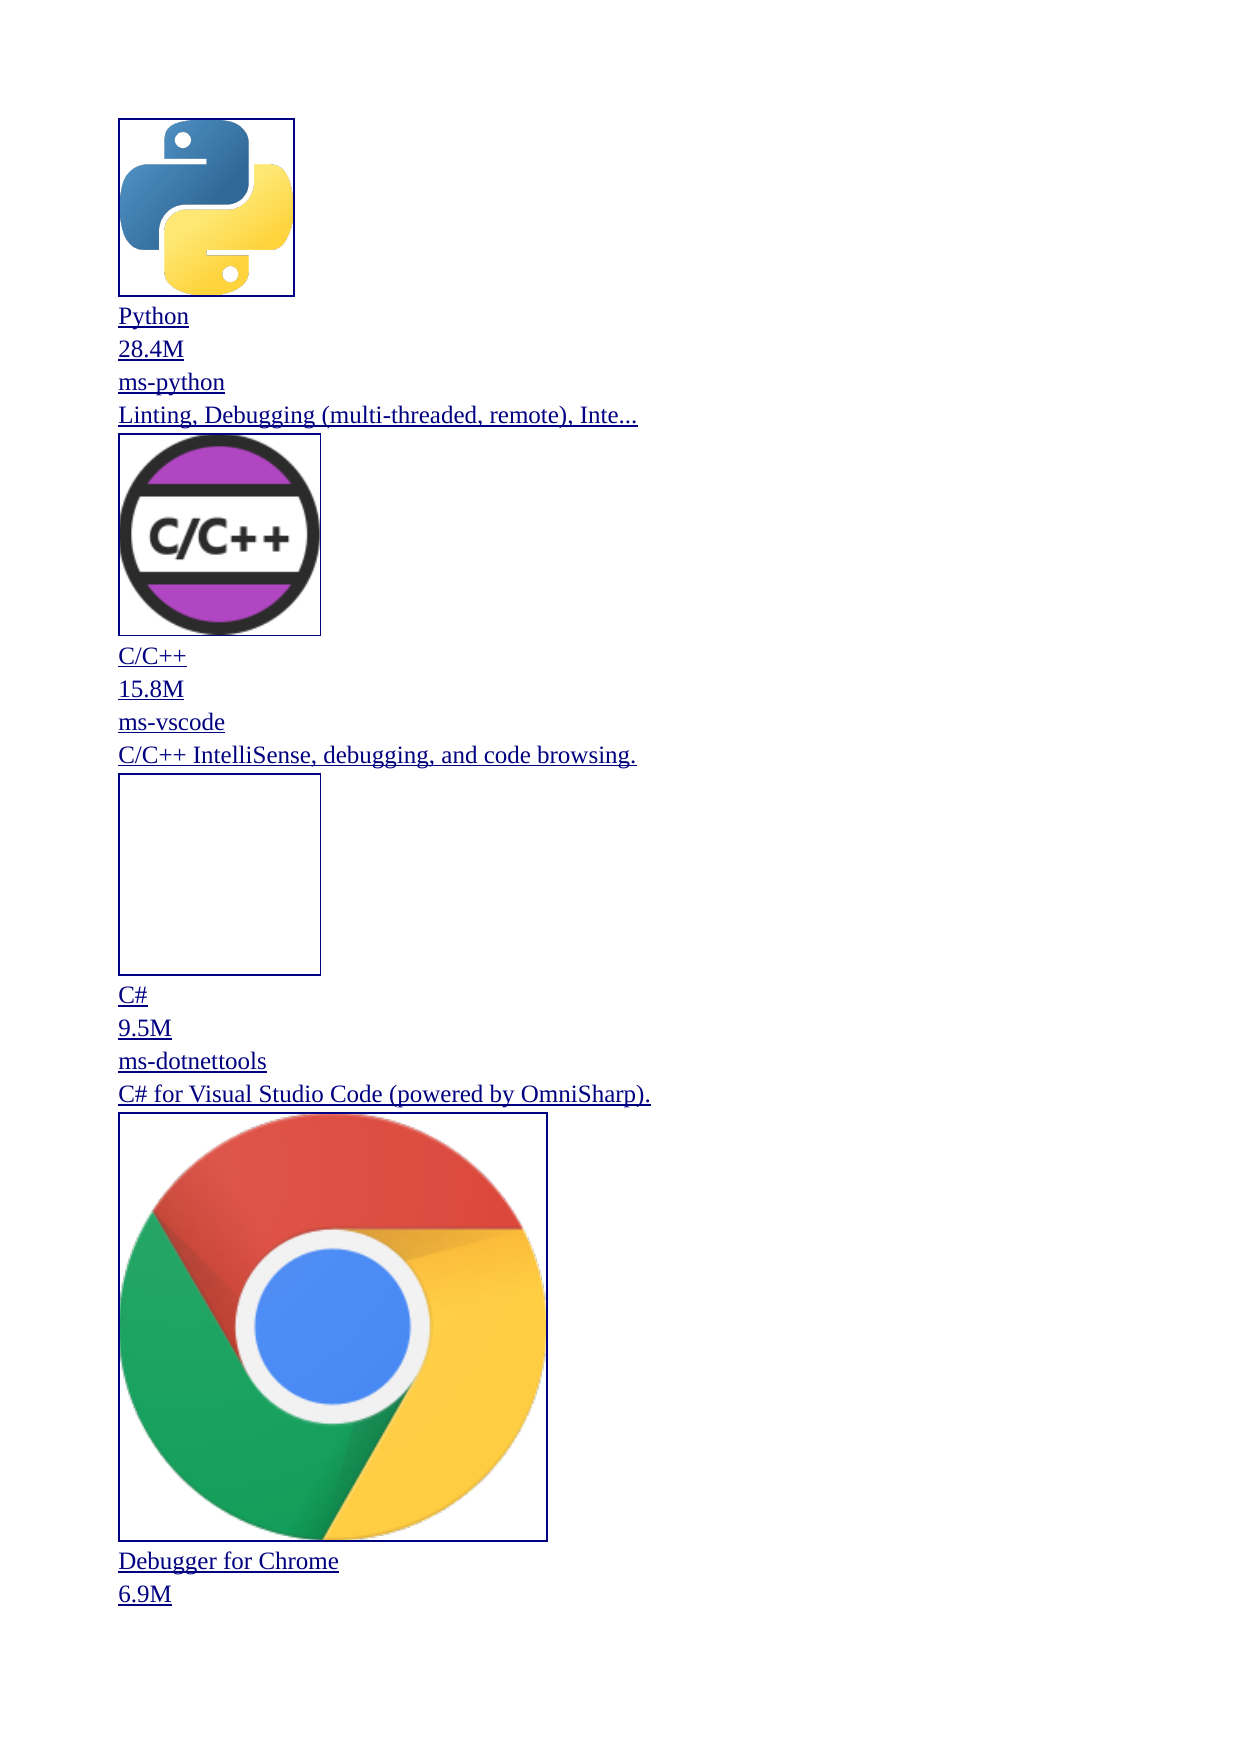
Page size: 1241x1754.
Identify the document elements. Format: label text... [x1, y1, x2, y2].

text 28.4M [118, 334, 1122, 363]
text ms-python [118, 367, 1122, 396]
text 15.8M [118, 674, 1122, 702]
text Debugger for Chrome [118, 1546, 1122, 1575]
text C# [118, 980, 1122, 1009]
text ms-vscode [118, 707, 1122, 736]
picture [120, 435, 320, 635]
text ms-dotnettools [118, 1046, 1122, 1075]
text Linting, Debugging (multi-threaded, remote), Inte... [118, 400, 1122, 429]
text 9.5M [118, 1013, 1122, 1042]
text C/C++ [118, 641, 1122, 669]
picture [120, 1114, 546, 1540]
text C/C++ IntelliSense, debugging, and code browsing. [118, 740, 1122, 768]
text Python [118, 301, 1122, 330]
text 6.9M [118, 1579, 1122, 1608]
text C# for Visual Studio Code (powered by OmniSharp). [118, 1079, 1122, 1108]
picture [120, 120, 293, 295]
